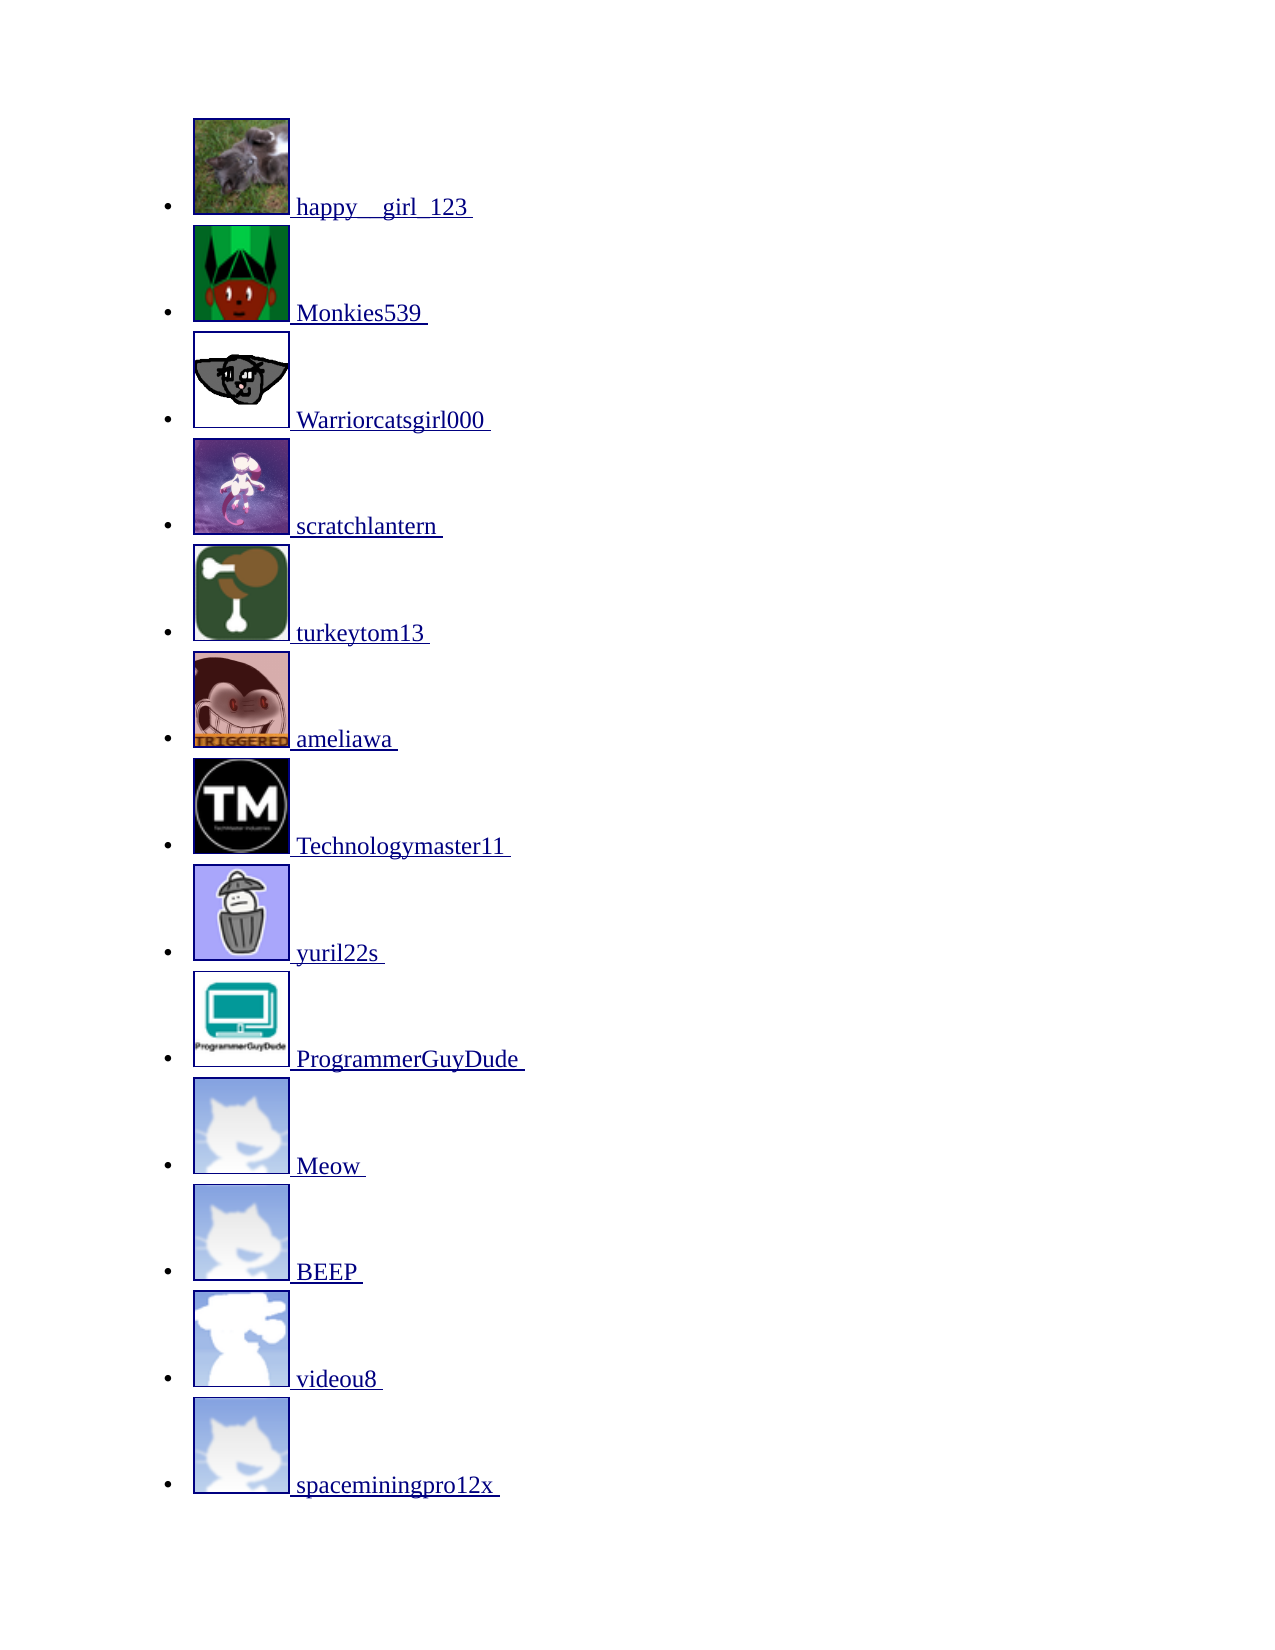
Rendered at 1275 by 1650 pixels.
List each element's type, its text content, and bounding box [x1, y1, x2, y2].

list spaceminingpro12x [164, 1397, 1157, 1499]
list Meow [164, 1077, 1157, 1179]
list Monkies539 [164, 225, 1157, 327]
list videou8 [164, 1290, 1157, 1393]
list turkeytom13 [164, 544, 1157, 647]
picture [195, 546, 288, 640]
list happy__girl_123 [164, 118, 1157, 220]
picture [195, 120, 288, 213]
list ProgrammerGuyDude [164, 971, 1157, 1073]
list scratchlantern [164, 438, 1157, 540]
list Warriorcatsgirl000 [164, 331, 1157, 433]
list Technologymaster11 [164, 757, 1157, 860]
picture [195, 1292, 288, 1386]
picture [195, 1398, 288, 1492]
picture [195, 1079, 288, 1173]
list yuril22s [164, 864, 1157, 966]
list BEEP [164, 1184, 1157, 1286]
picture [195, 653, 288, 746]
picture [195, 759, 288, 853]
picture [195, 333, 288, 427]
list ameliawa [164, 651, 1157, 753]
picture [195, 226, 288, 320]
picture [195, 972, 288, 1066]
picture [195, 1185, 288, 1279]
picture [195, 440, 288, 533]
picture [195, 866, 288, 959]
